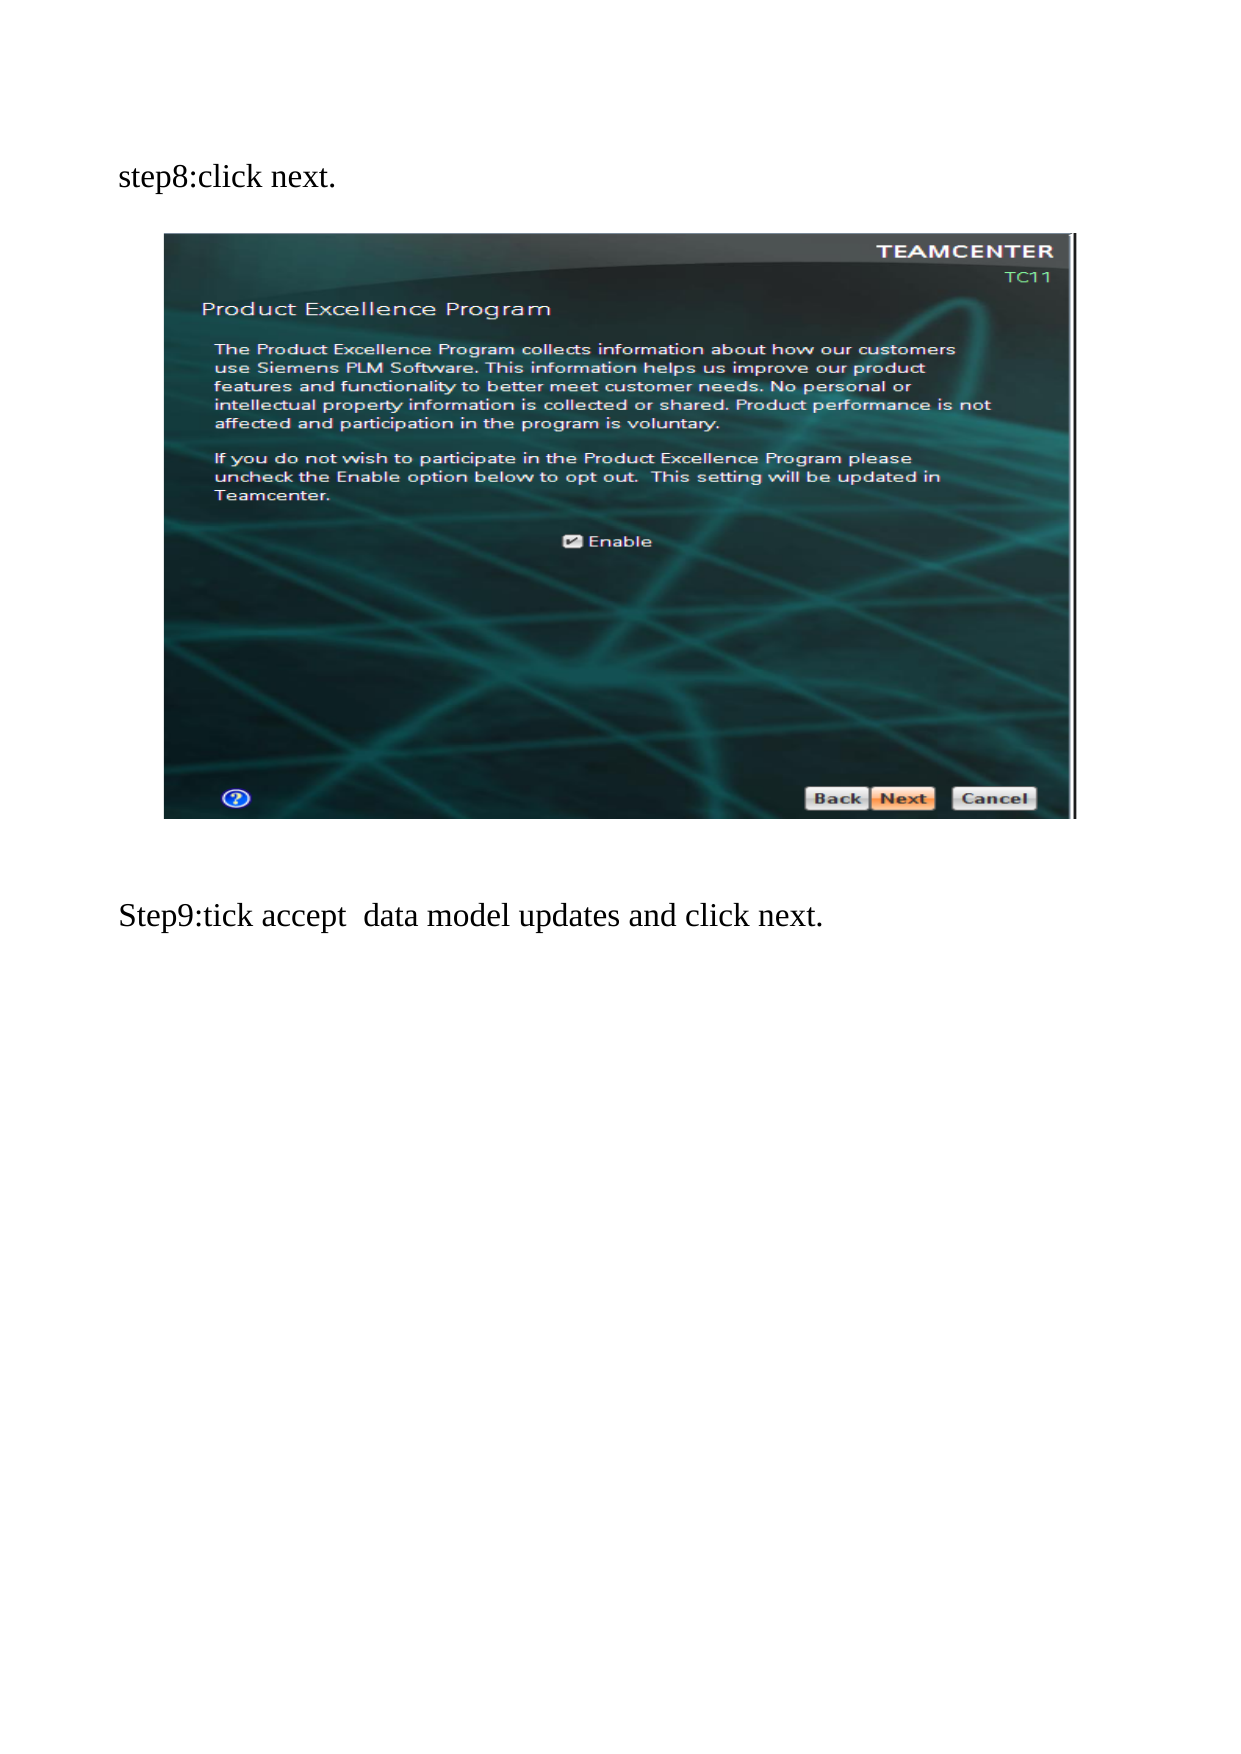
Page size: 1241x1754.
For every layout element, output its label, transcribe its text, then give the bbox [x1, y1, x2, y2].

text Step9:tick accept data model updates and click next. [118, 895, 1122, 933]
text step8:click next. [118, 156, 1122, 195]
picture [163, 233, 1077, 819]
